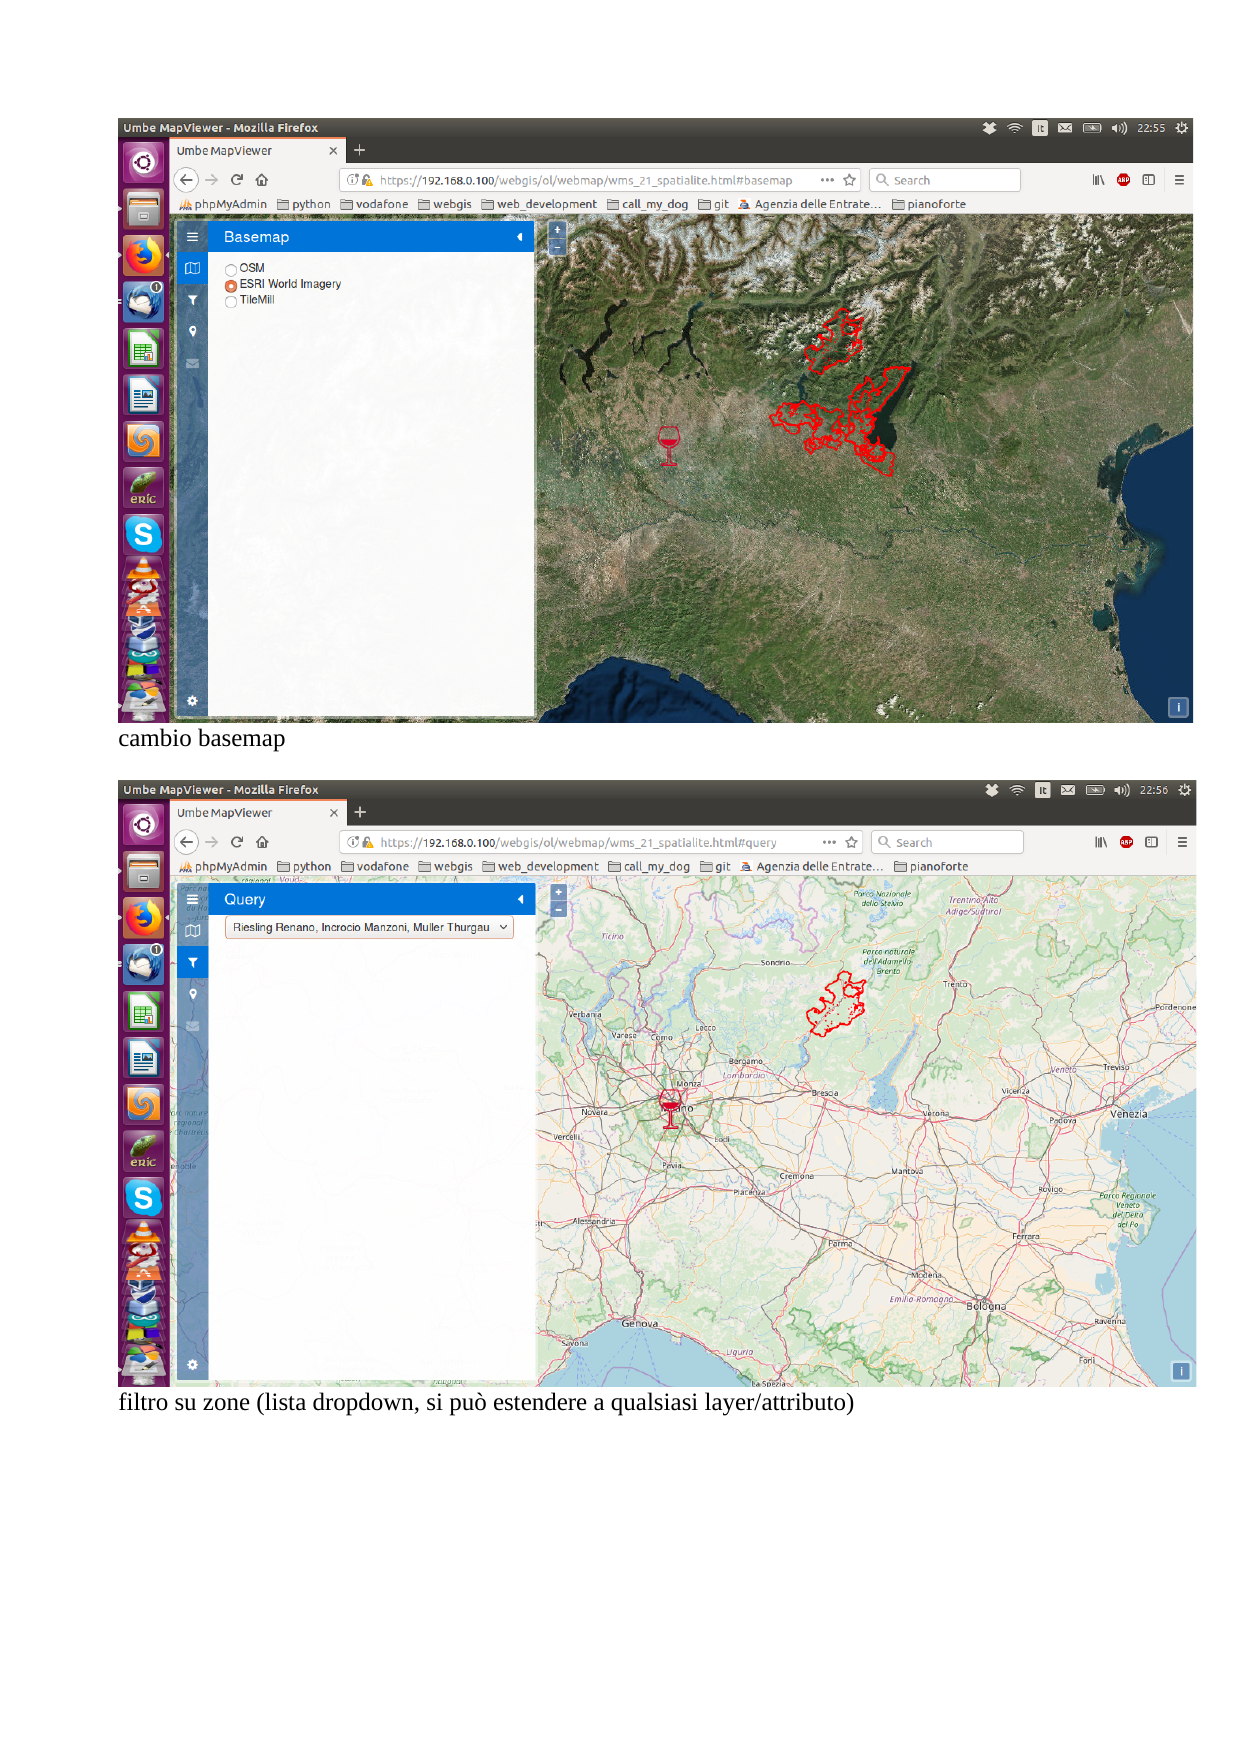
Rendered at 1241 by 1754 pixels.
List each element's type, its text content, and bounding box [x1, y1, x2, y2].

text filtro su zone (lista dropdown, si può estendere a qualsiasi layer/attributo) [118, 1387, 1122, 1444]
picture [118, 780, 1197, 1387]
picture [118, 118, 1194, 723]
text cambio basemap [118, 723, 1122, 780]
